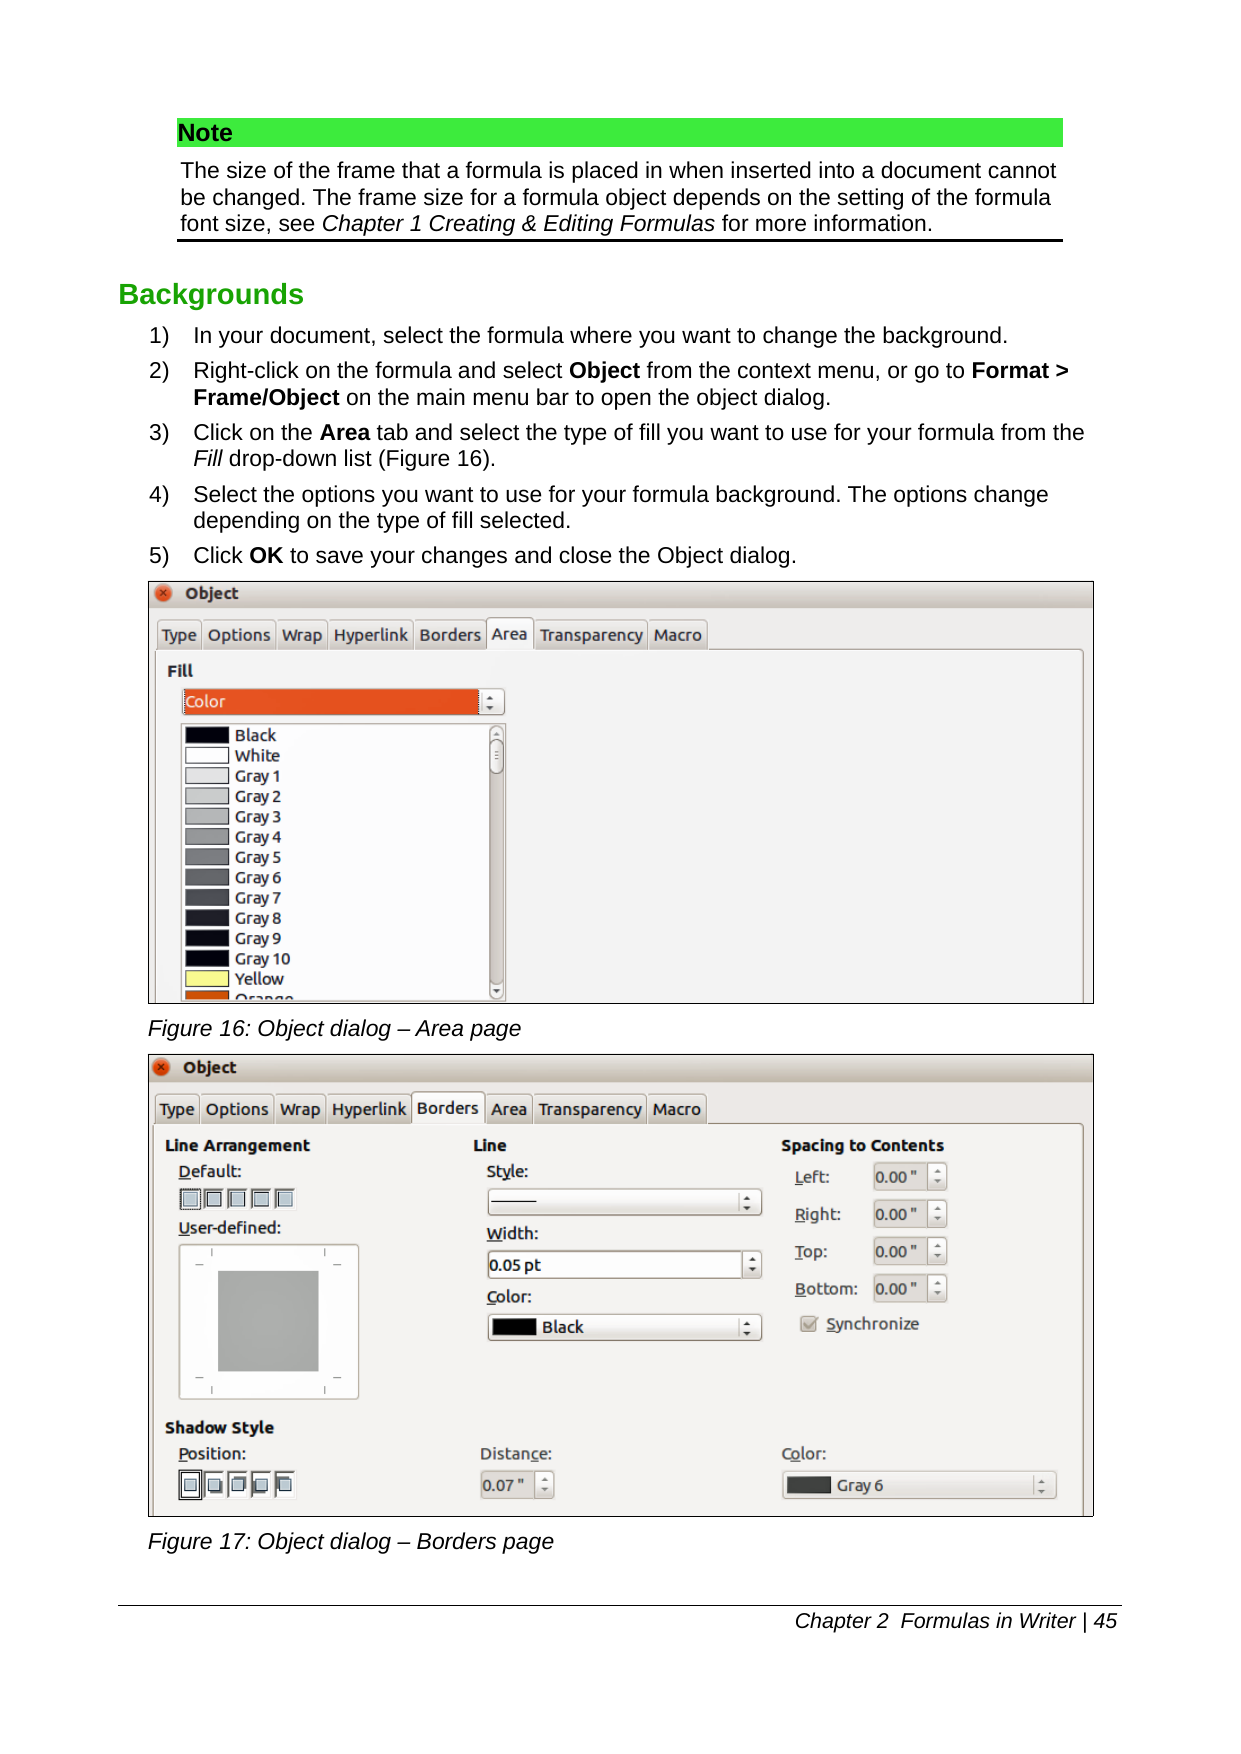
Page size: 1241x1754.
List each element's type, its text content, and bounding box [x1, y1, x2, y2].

list In your document, select the formula where you want to change the background. [169, 322, 1122, 349]
text The size of the frame that a formula is placed in when inserted into a document cannot be changed. The frame size for a formula object depends on the setting of the formula font size, see Chapter 1 Creating & Editing Formulas for more information. [177, 154, 1063, 239]
list Select the options you want to use for your formula background. The options change depending on the type of fill selected. [169, 481, 1122, 533]
picture [149, 1055, 1093, 1516]
subtitle Backgrounds [118, 277, 1122, 311]
list Click OK to save your changes and close the Object dialog. [169, 542, 1122, 568]
list Right-click on the formula and select Object from the context menu, or go to Format > Frame/Object on the main menu bar to open the object dialog. [169, 357, 1122, 410]
text Figure 17: Object dialog – Borders page [148, 1528, 1093, 1554]
subtitle Note [177, 118, 1063, 147]
picture [149, 582, 1093, 1003]
text Figure 16: Object dialog – Area page [148, 1015, 1093, 1042]
list Click on the Area tab and select the type of fill you want to use for your formula from the Fill drop-down list (Figure 16). [169, 419, 1122, 472]
